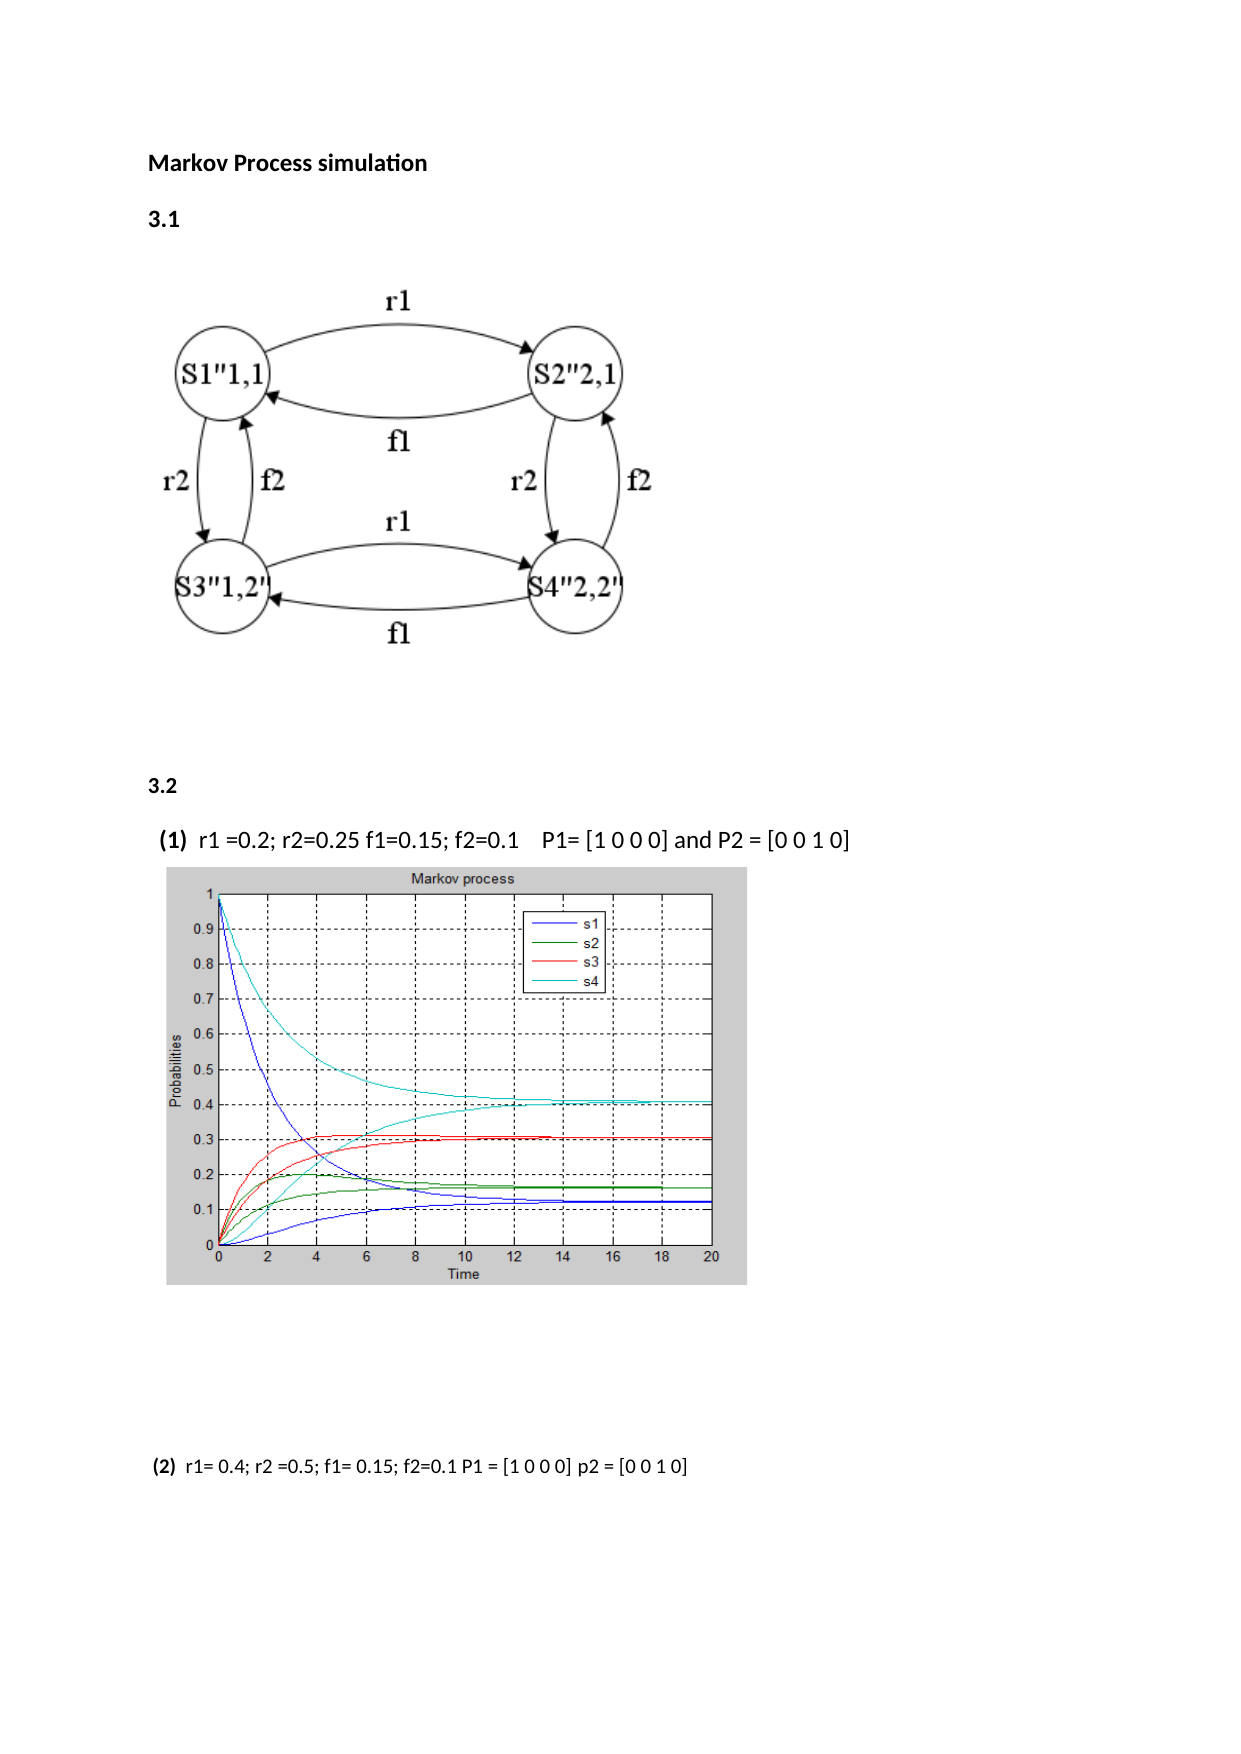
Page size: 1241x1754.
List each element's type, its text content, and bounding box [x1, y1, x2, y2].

picture [166, 867, 748, 1285]
text 3.2 [148, 771, 1093, 799]
text Markov Process simulation [148, 148, 1093, 178]
text (1) r1 =0.2; r2=0.25 f1=0.15; f2=0.1 P1= [1 0 0 0] and P2 = [0 0 1 0] [148, 824, 1093, 854]
text (2) r1= 0.4; r2 =0.5; f1= 0.15; f2=0.1 P1 = [1 0 0 0] p2 = [0 0 1 0] [148, 1451, 1093, 1479]
picture [147, 259, 689, 711]
text 3.1 [148, 203, 1093, 234]
